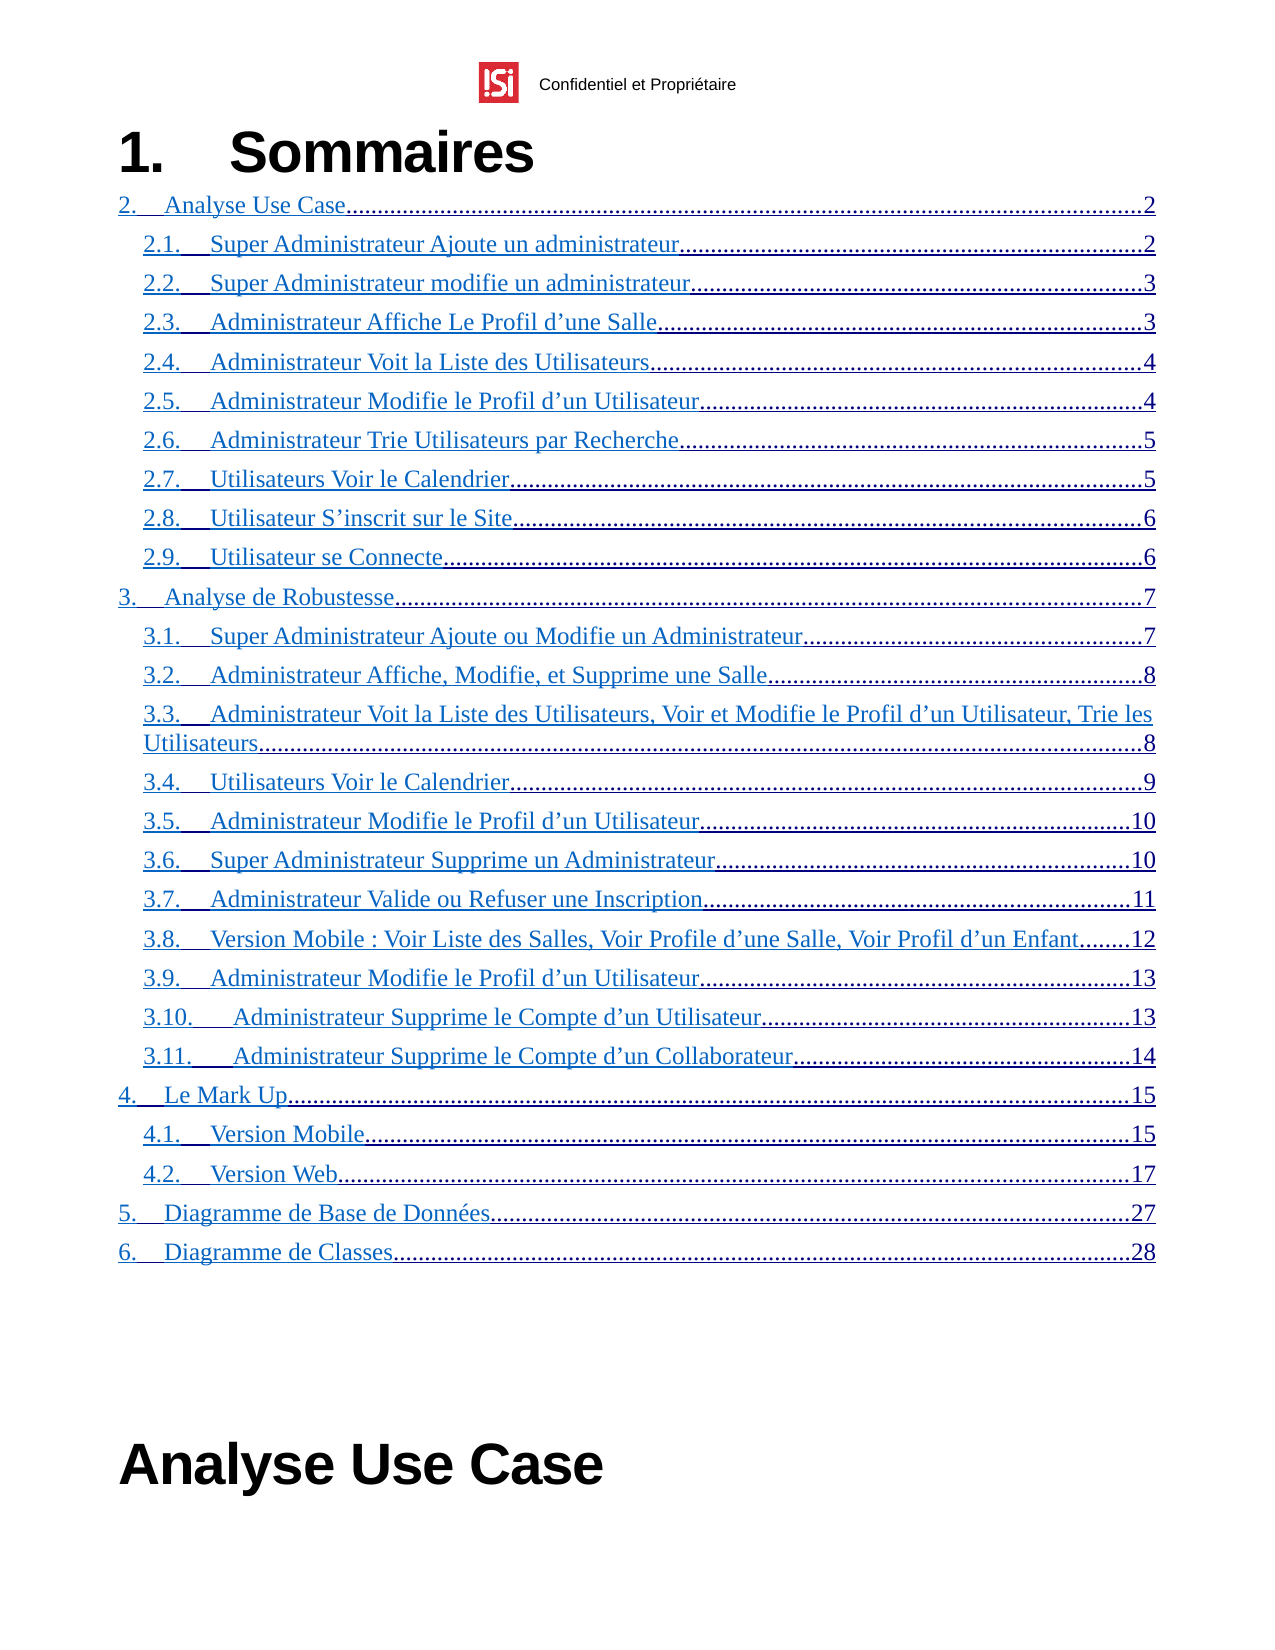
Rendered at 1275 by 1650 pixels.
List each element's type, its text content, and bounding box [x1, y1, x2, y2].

subtitle Analyse Use Case [118, 1429, 1157, 1497]
text 2.1. Super Administrateur Ajoute un administrateur 2 [143, 229, 1157, 258]
text 3.3. Administrateur Voit la Liste des Utilisateurs, Voir et Modifie le Profil d’un Utilisateur, Trie les Utilisateurs 8 [143, 699, 1157, 757]
text 2.3. Administrateur Affiche Le Profil d’une Salle 3 [143, 307, 1157, 336]
text 6. Diagramme de Classes 28 [118, 1237, 1157, 1266]
text 4. Le Mark Up 15 [118, 1080, 1157, 1109]
text 3.1. Super Administrateur Ajoute ou Modifie un Administrateur 7 [143, 621, 1157, 649]
text 5. Diagramme de Base de Données 27 [118, 1198, 1157, 1227]
text 3.6. Super Administrateur Supprime un Administrateur 10 [143, 845, 1157, 874]
subtitle Sommaires [118, 118, 1157, 185]
text 3.9. Administrateur Modifie le Profil d’un Utilisateur 13 [143, 963, 1157, 992]
text 4.2. Version Web 17 [143, 1159, 1157, 1187]
text 2.6. Administrateur Trie Utilisateurs par Recherche 5 [143, 425, 1157, 454]
text 4.1. Version Mobile 15 [143, 1119, 1157, 1148]
text 2.8. Utilisateur S’inscrit sur le Site 6 [143, 503, 1157, 532]
text 3.7. Administrateur Valide ou Refuser une Inscription 11 [143, 884, 1157, 913]
text 2.4. Administrateur Voit la Liste des Utilisateurs 4 [143, 347, 1157, 375]
text 2.9. Utilisateur se Connecte 6 [143, 542, 1157, 571]
text 3.2. Administrateur Affiche, Modifie, et Supprime une Salle 8 [143, 660, 1157, 689]
text 3. Analyse de Robustesse 7 [118, 582, 1157, 610]
text 3.4. Utilisateurs Voir le Calendrier 9 [143, 767, 1157, 796]
text 3.10. Administrateur Supprime le Compte d’un Utilisateur 13 [143, 1002, 1157, 1031]
text 2.2. Super Administrateur modifie un administrateur 3 [143, 268, 1157, 297]
text 2. Analyse Use Case 2 [118, 190, 1157, 219]
text 3.8. Version Mobile : Voir Liste des Salles, Voir Profile d’une Salle, Voir Profil d’un Enfant 12 [143, 924, 1157, 952]
text 3.11. Administrateur Supprime le Compte d’un Collaborateur 14 [143, 1041, 1157, 1070]
text 2.5. Administrateur Modifie le Profil d’un Utilisateur 4 [143, 386, 1157, 414]
text 2.7. Utilisateurs Voir le Calendrier 5 [143, 464, 1157, 493]
text 3.5. Administrateur Modifie le Profil d’un Utilisateur 10 [143, 806, 1157, 835]
